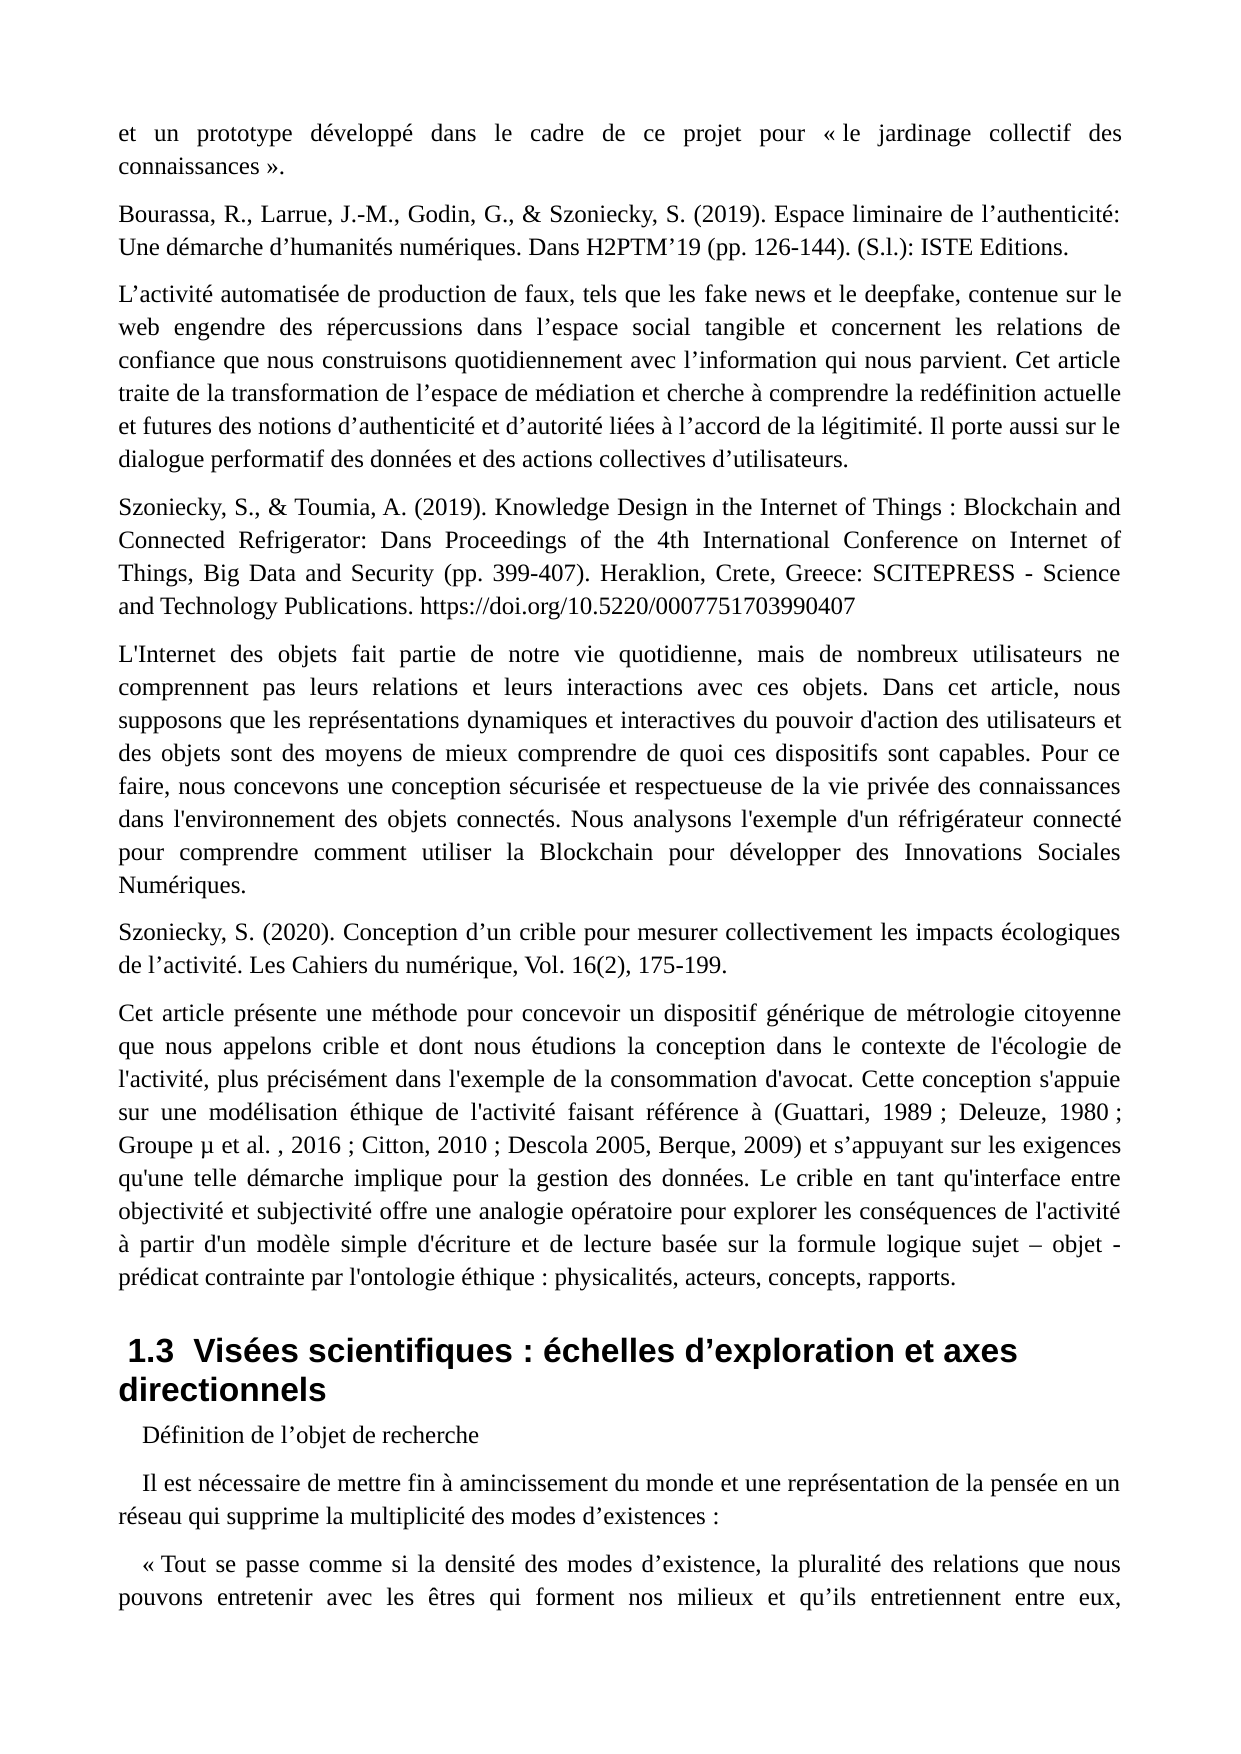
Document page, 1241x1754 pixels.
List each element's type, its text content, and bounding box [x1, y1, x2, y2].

subtitle Visées scientifiques : échelles d’exploration et axes directionnels [118, 1331, 1122, 1408]
text L’activité automatisée de production de faux, tels que les ​fake news​ et le ​deepfake​, contenue sur le web engendre des répercussions dans l’espace social tangible et concernent les relations de confiance que nous construisons quotidiennement avec l’information qui nous parvient. Cet article traite de la transformation de l’espace de médiation et cherche à comprendre la redéfinition actuelle et futures des notions d’authenticité et d’autorité liées à l’accord de la légitimité. Il porte aussi sur le dialogue performatif des données et des actions collectives d’utilisateurs. [118, 279, 1122, 473]
text « Tout se passe comme si la densité des modes d’existence, la pluralité des relations que nous pouvons entretenir avec les êtres qui forment nos milieux et qu’ils entretiennent entre eux, [118, 1549, 1122, 1611]
text Szoniecky, S. (2020). Conception d’un crible pour mesurer collectivement les impacts écologiques de l’activité. Les Cahiers du numérique, Vol. 16(2), 175‑199. [118, 917, 1122, 979]
text Bourassa, R., Larrue, J.-M., Godin, G., & Szoniecky, S. (2019). Espace liminaire de l’authenticité: Une démarche d’humanités numériques. Dans H2PTM’19 (pp. 126-144). (S.l.): ISTE Editions. [118, 199, 1122, 261]
text Szoniecky, S., & Toumia, A. (2019). Knowledge Design in the Internet of Things : Blockchain and Connected Refrigerator: Dans Proceedings of the 4th International Conference on Internet of Things, Big Data and Security (pp. 399-407). Heraklion, Crete, Greece: SCITEPRESS - Science and Technology Publications. https://doi.org/10.5220/0007751703990407 [118, 492, 1122, 620]
text Définition de l’objet de recherche [118, 1421, 1122, 1449]
text et un prototype développé dans le cadre de ce projet pour « le jardinage collectif des connaissances ». [118, 118, 1122, 180]
text L'Internet des objets fait partie de notre vie quotidienne, mais de nombreux utilisateurs ne comprennent pas leurs relations et leurs interactions avec ces objets. Dans cet article, nous supposons que les représentations dynamiques et interactives du pouvoir d'action des utilisateurs et des objets sont des moyens de mieux comprendre de quoi ces dispositifs sont capables. Pour ce faire, nous concevons une conception sécurisée et respectueuse de la vie privée des connaissances dans l'environnement des objets connectés. Nous analysons l'exemple d'un réfrigérateur connecté pour comprendre comment utiliser la Blockchain pour développer des Innovations Sociales Numériques. [118, 639, 1122, 899]
text Cet article présente une méthode pour concevoir un dispositif générique de métrologie citoyenne que nous appelons crible et dont nous étudions la conception dans le contexte de l'écologie de l'activité, plus précisément dans l'exemple de la consommation d'avocat. Cette conception s'appuie sur une modélisation éthique de l'activité faisant référence à (Guattari, 1989 ; Deleuze, 1980 ; Groupe µ et al. , 2016 ; Citton, 2010 ; Descola 2005, Berque, 2009) et s’appuyant sur les exigences qu'une telle démarche implique pour la gestion des données. Le crible en tant qu'interface entre objectivité et subjectivité offre une analogie opératoire pour explorer les conséquences de l'activité à partir d'un modèle simple d'écriture et de lecture basée sur la formule logique sujet – objet - prédicat contrainte par l'ontologie éthique : physicalités, acteurs, concepts, rapports. [118, 998, 1122, 1291]
text Il est nécessaire de mettre fin à amincissement du monde et une représentation de la pensée en un réseau qui supprime la multiplicité des modes d’existences : [118, 1468, 1122, 1530]
